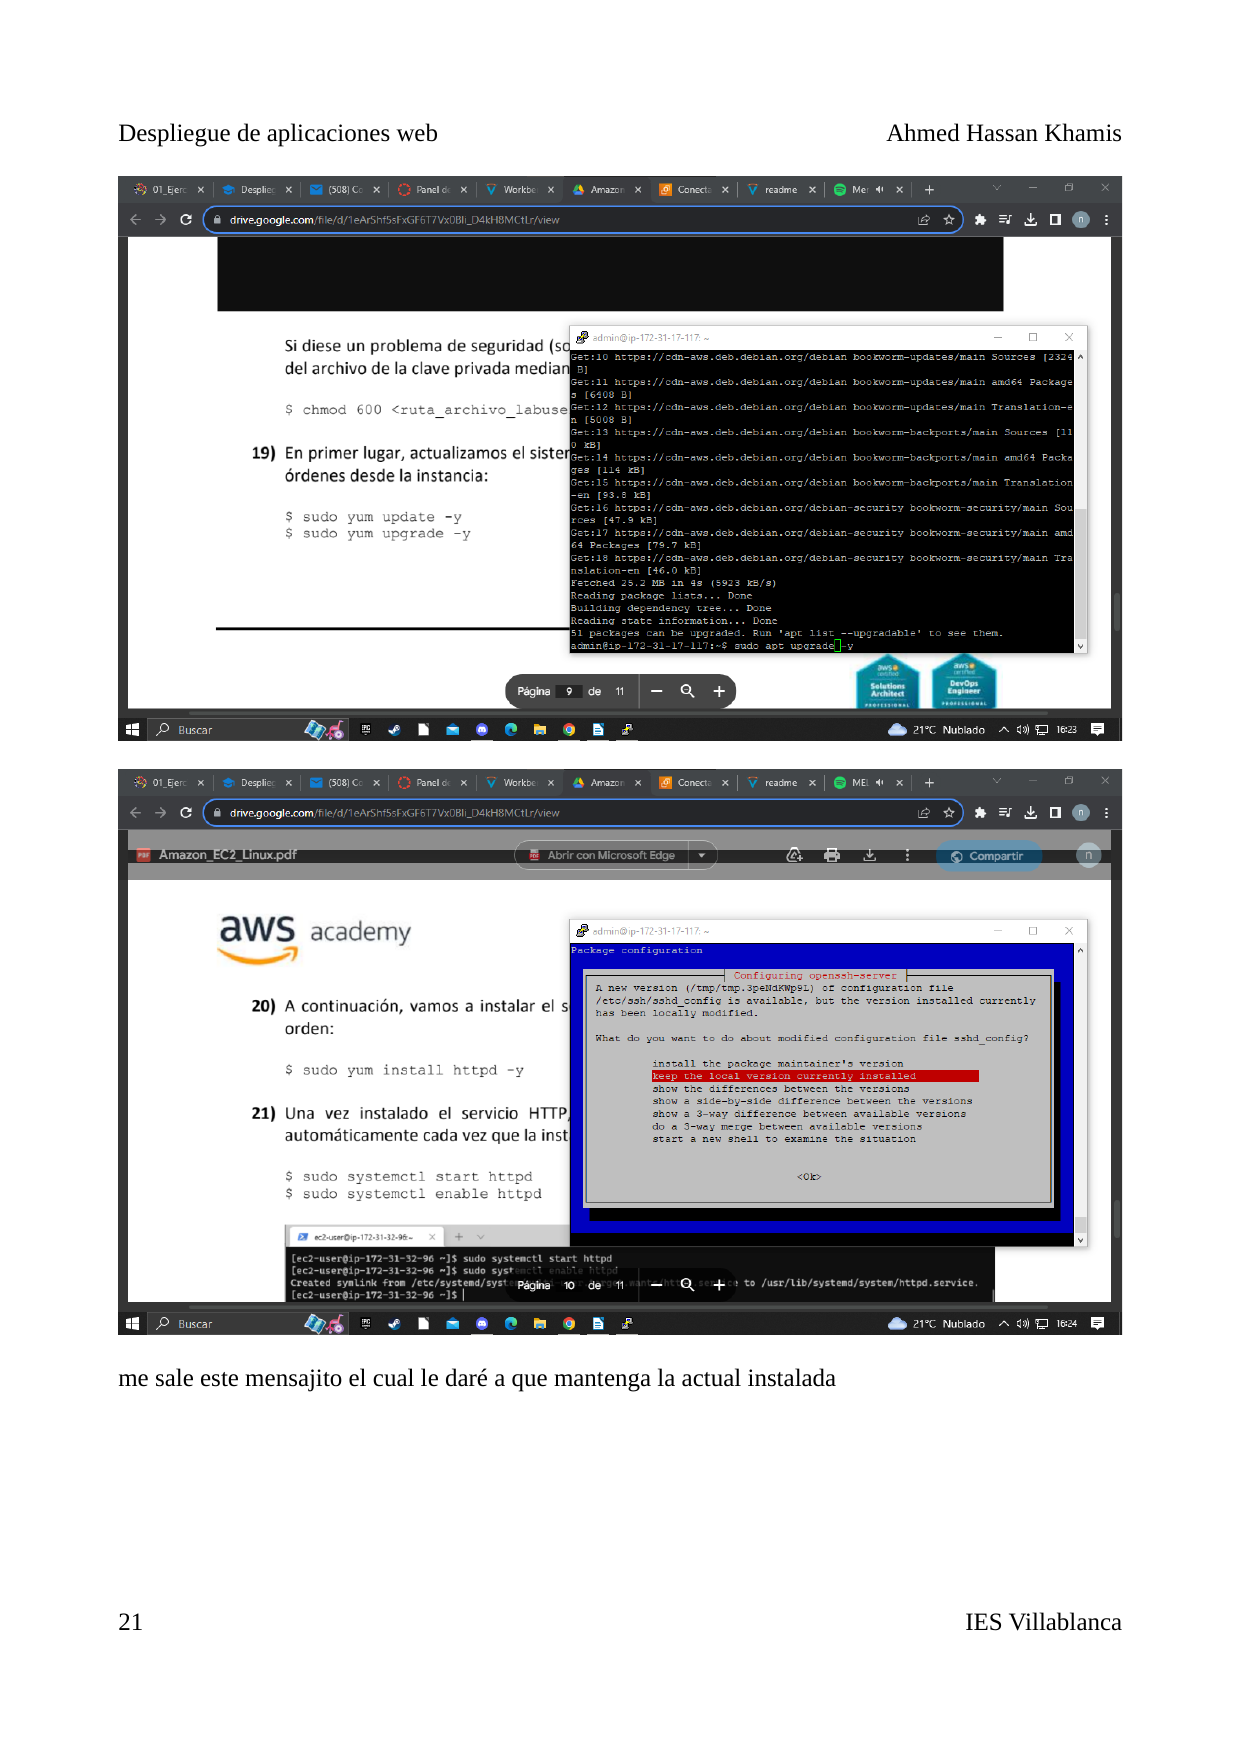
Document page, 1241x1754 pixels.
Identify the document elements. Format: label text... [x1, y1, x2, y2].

picture [118, 176, 1123, 741]
text me sale este mensajito el cual le daré a que mantenga la actual instalada [118, 1363, 1122, 1392]
picture [118, 769, 1123, 1335]
